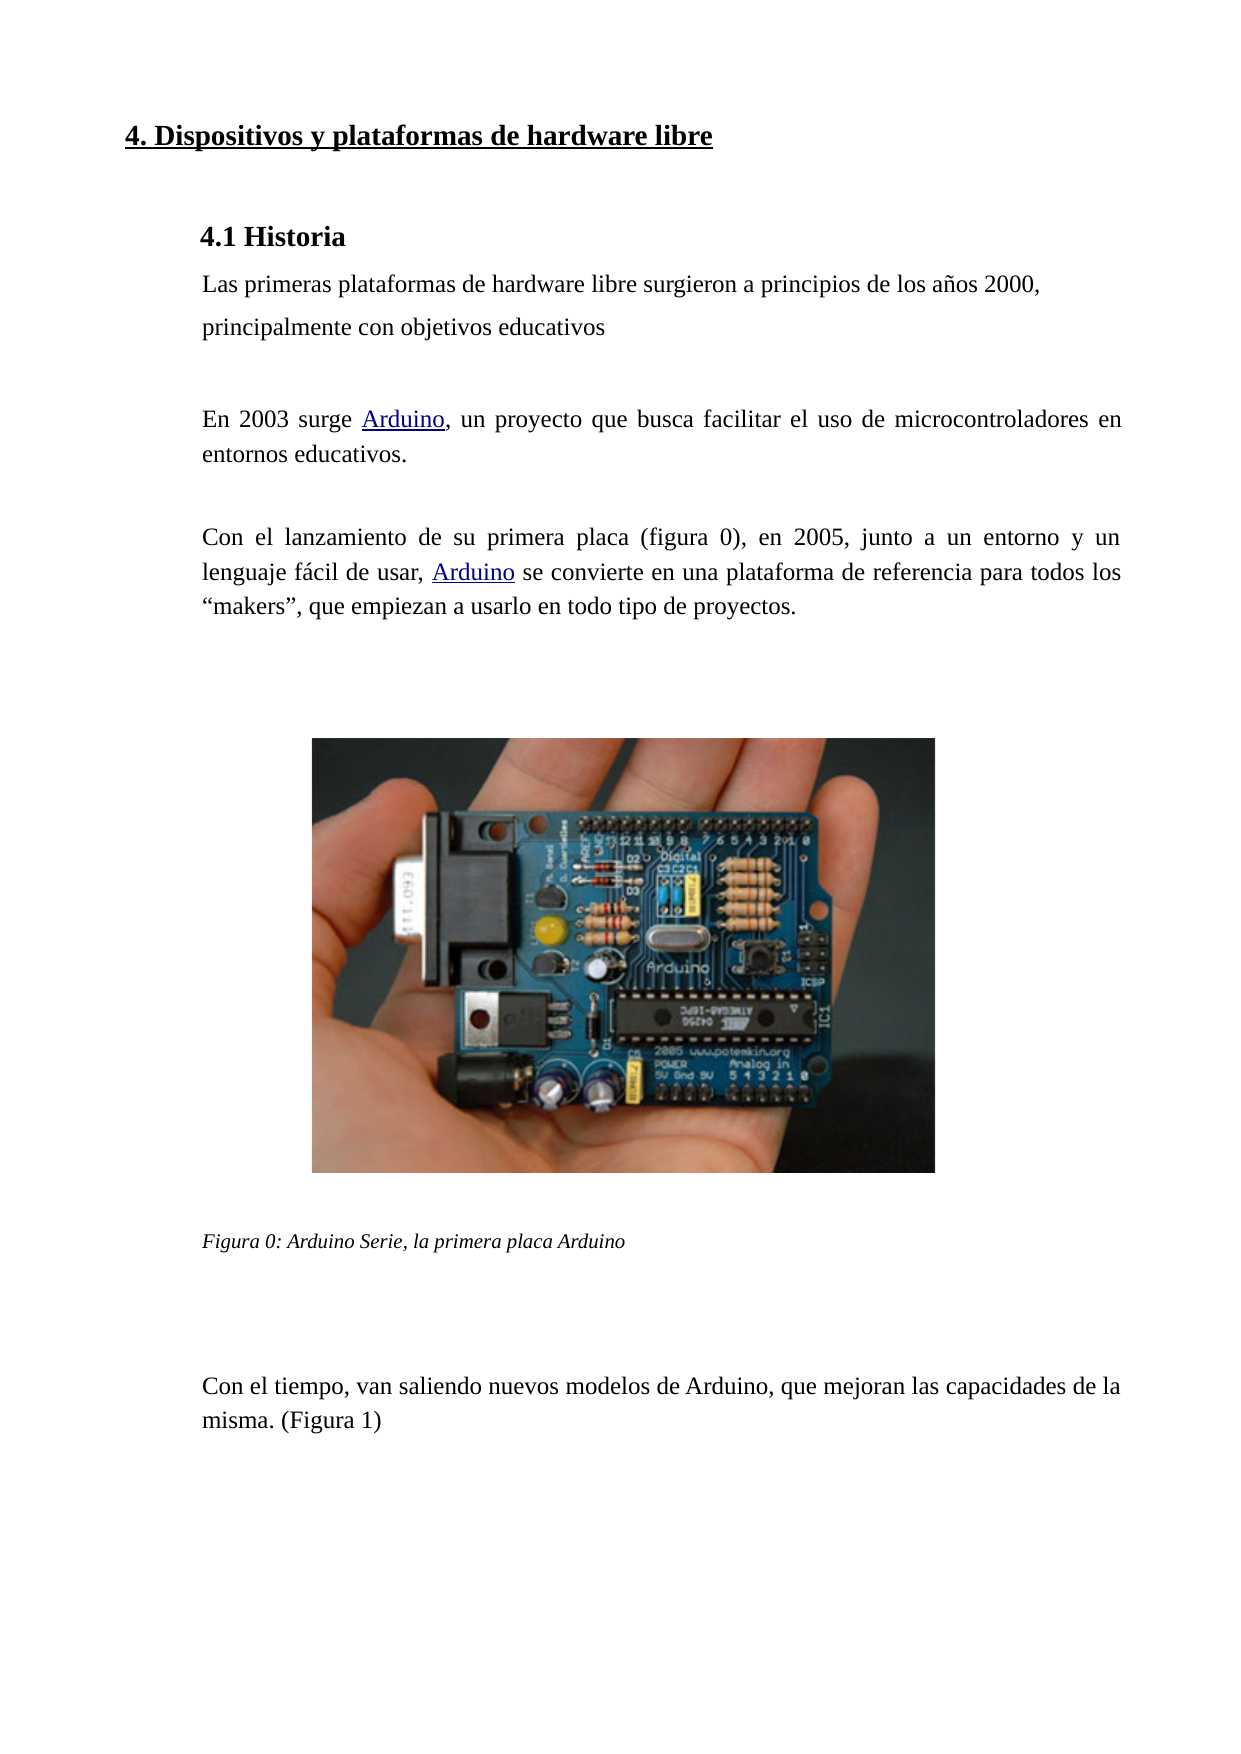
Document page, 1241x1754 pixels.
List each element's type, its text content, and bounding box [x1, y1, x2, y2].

text 4. Dispositivos y plataformas de hardware libre [125, 118, 1122, 152]
text Con el tiempo, van saliendo nuevos modelos de Arduino, que mejoran las capacidades de la misma. (Figura 1) [202, 1371, 1122, 1434]
text Con el lanzamiento de su primera placa (figura 0), en 2005, junto a un entorno y un lenguaje fácil de usar, Arduino se convierte en una plataforma de referencia para todos los “makers”, que empiezan a usarlo en todo tipo de proyectos. [202, 488, 1122, 620]
text Las primeras plataformas de hardware libre surgieron a principios de los años 2000, principalmente con objetivos educativos [202, 269, 1122, 341]
text En 2003 surge Arduino, un proyecto que busca facilitar el uso de microcontroladores en entornos educativos. [202, 404, 1122, 468]
picture [311, 738, 936, 1173]
text Figura 0: Arduino Serie, la primera placa Arduino [202, 1229, 1122, 1253]
list 4.1 Historia [162, 219, 1122, 252]
